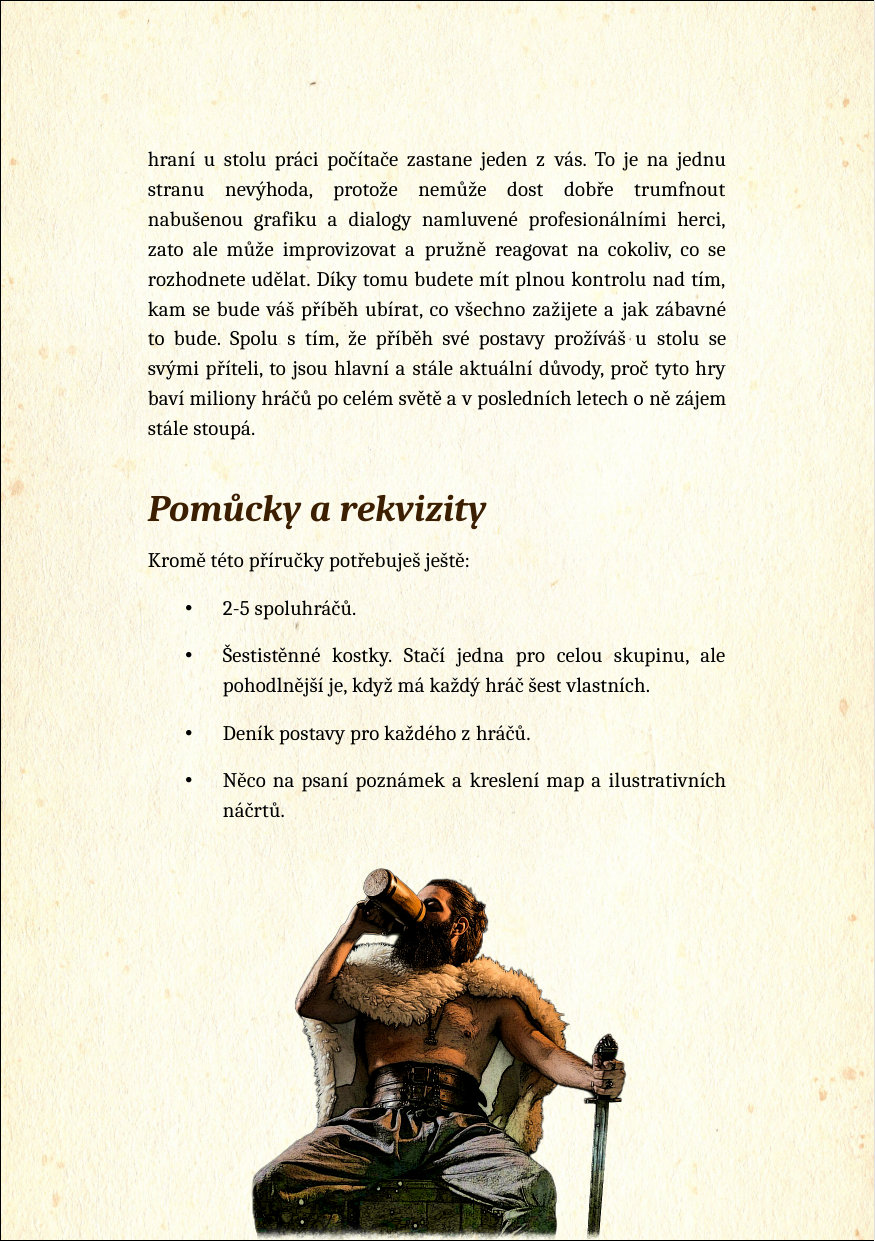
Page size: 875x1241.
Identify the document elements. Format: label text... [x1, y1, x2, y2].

list Něco na psaní poznámek a⁠ kreslení map a⁠ ilustrativních náčrtů. [185, 769, 726, 823]
text hraní u⁠ stolu práci počítače zastane jeden z⁠ vás. To je na jednu stranu nevýhoda, protože nemůže dost dobře trumfnout nabušenou grafiku a⁠ dialogy namluvené profesionálními herci, zato ale může improvizovat a⁠ pružně reagovat na cokoliv, co se rozhodnete udělat. Díky tomu budete mít plnou kontrolu nad tím, kam se bude váš příběh ubírat, co všechno zažijete a⁠ jak zábavné to bude. Spolu s⁠ tím, že příběh své postavy prožíváš u⁠ stolu se svými příteli, to jsou hlavní a⁠ stále aktuální důvody, proč tyto hry baví miliony hráčů po celém světě a⁠ v⁠ posledních letech o⁠ ně zájem stále stoupá. [148, 148, 726, 441]
text Kromě této příručky potřebuješ ještě: [148, 549, 726, 573]
list 2-5 spoluhráčů. [185, 596, 726, 620]
picture [1, 1, 874, 1241]
list Šestistěnné kostky. Stačí jedna pro celou skupinu, ale pohodlnější je, když má každý hráč šest vlastních. [185, 644, 726, 698]
subtitle Pomůcky a⁠ rekvizity [148, 488, 726, 531]
list Deník postavy pro každého z⁠ hráčů. [185, 722, 726, 746]
